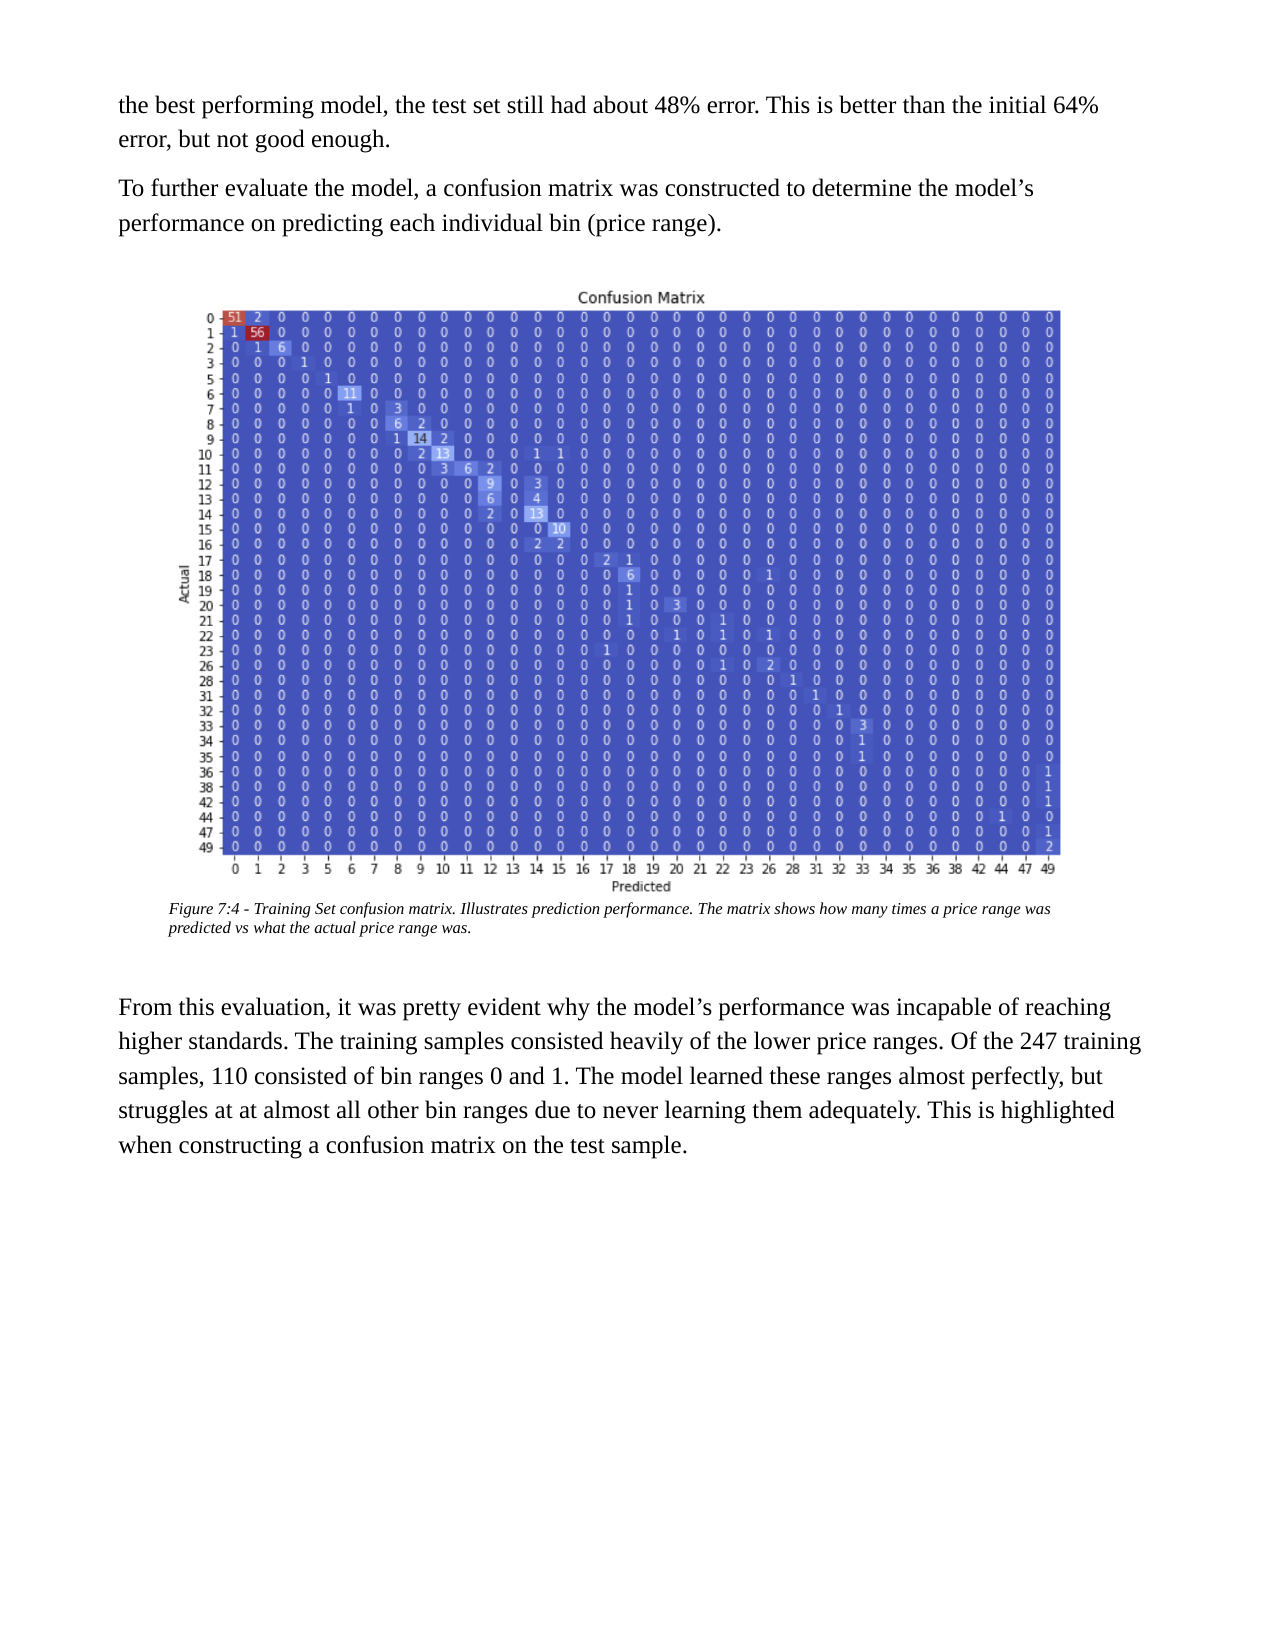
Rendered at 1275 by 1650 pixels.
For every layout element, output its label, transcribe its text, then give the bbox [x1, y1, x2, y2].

text the best performing model, the test set still had about 48% error. This is better than the initial 64% error, but not good enough. [118, 90, 1157, 153]
picture [168, 267, 1078, 899]
text To further evaluate the model, a confusion matrix was constructed to determine the model’s performance on predicting each individual bin (price range). [118, 173, 1157, 237]
text From this evaluation, it was pretty evident why the model’s performance was incapable of reaching higher standards. The training samples consisted heavily of the lower price ranges. Of the 247 training samples, 110 consisted of bin ranges 0 and 1. The model learned these ranges almost perfectly, but struggles at at almost all other bin ranges due to never learning them adequately. This is highlighted when constructing a confusion matrix on the test sample. [118, 992, 1157, 1158]
text Figure 7:4 - Training Set confusion matrix. Illustrates prediction performance. The matrix shows how many times a price range was predicted vs what the actual price range was. [168, 899, 1078, 937]
